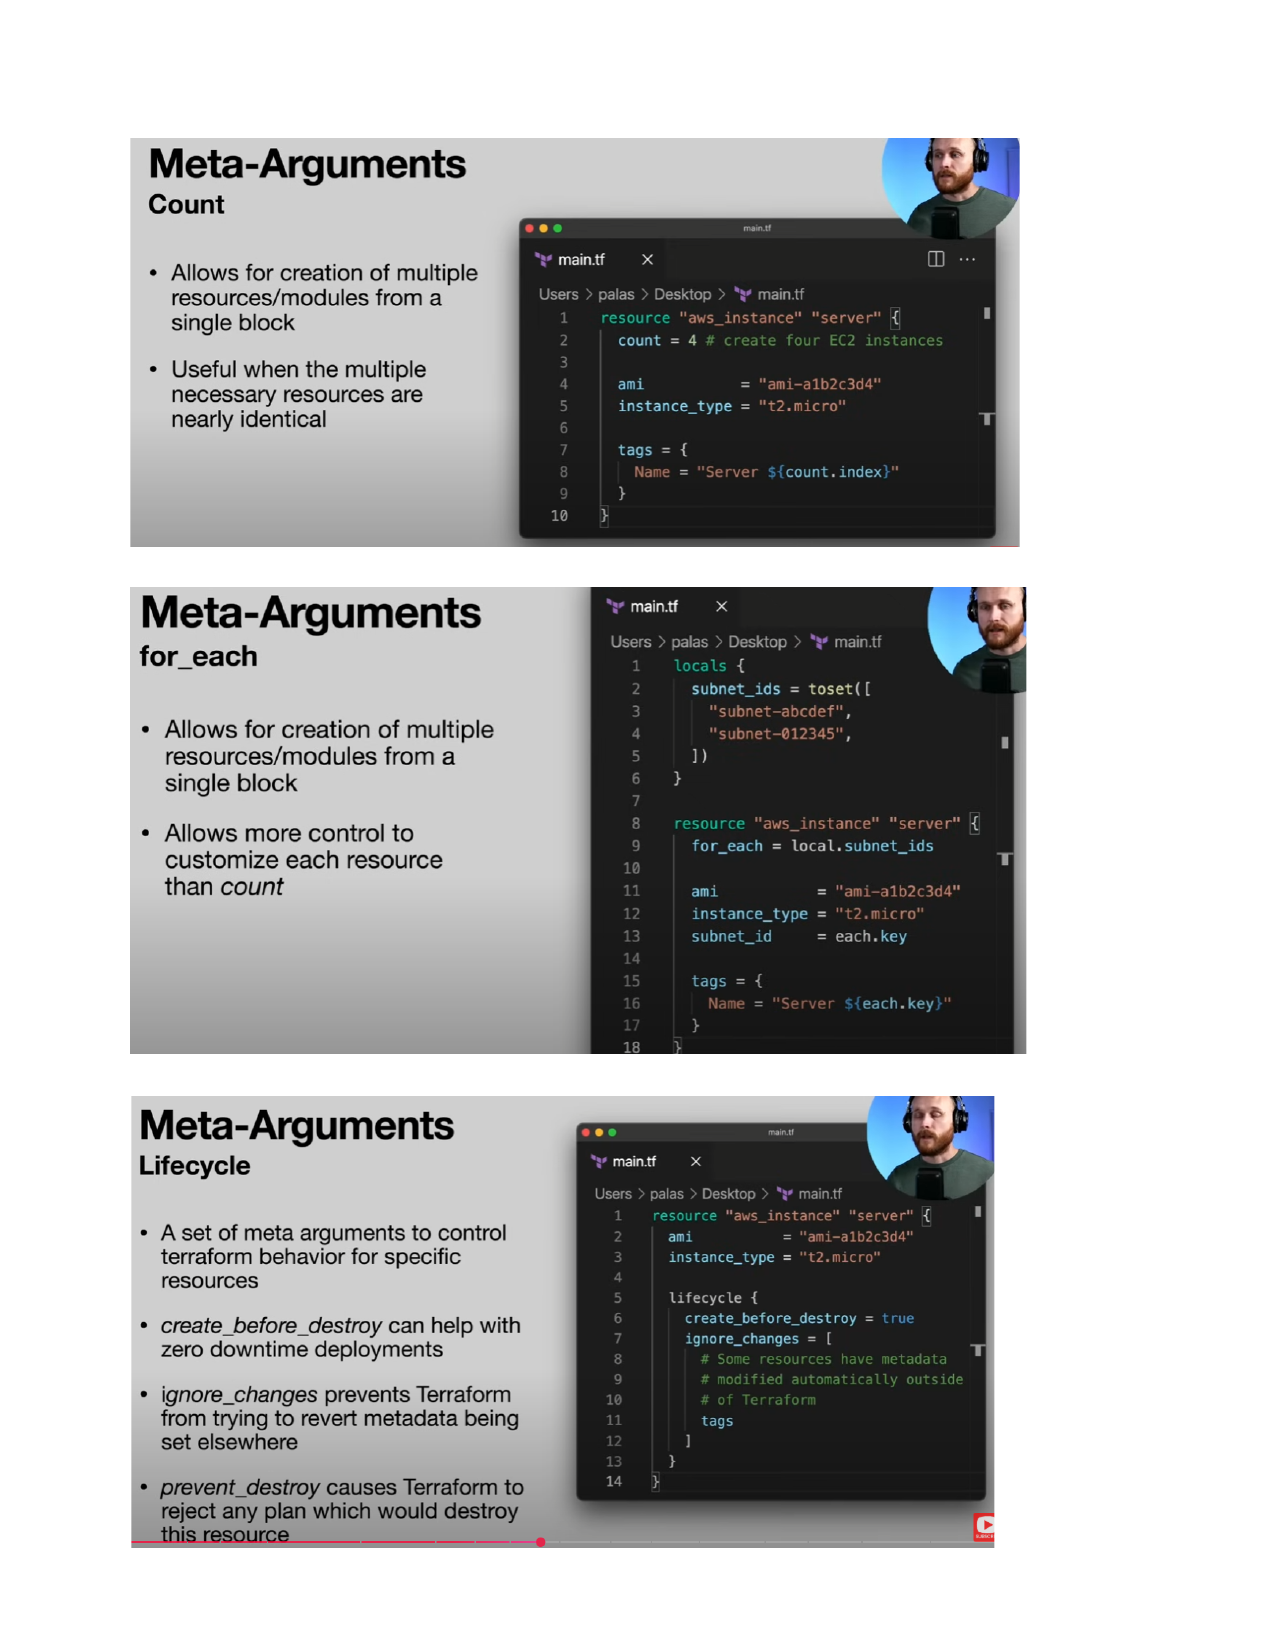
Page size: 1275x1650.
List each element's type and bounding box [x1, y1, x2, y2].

picture [131, 1096, 995, 1548]
picture [130, 587, 1027, 1054]
picture [130, 138, 1020, 547]
